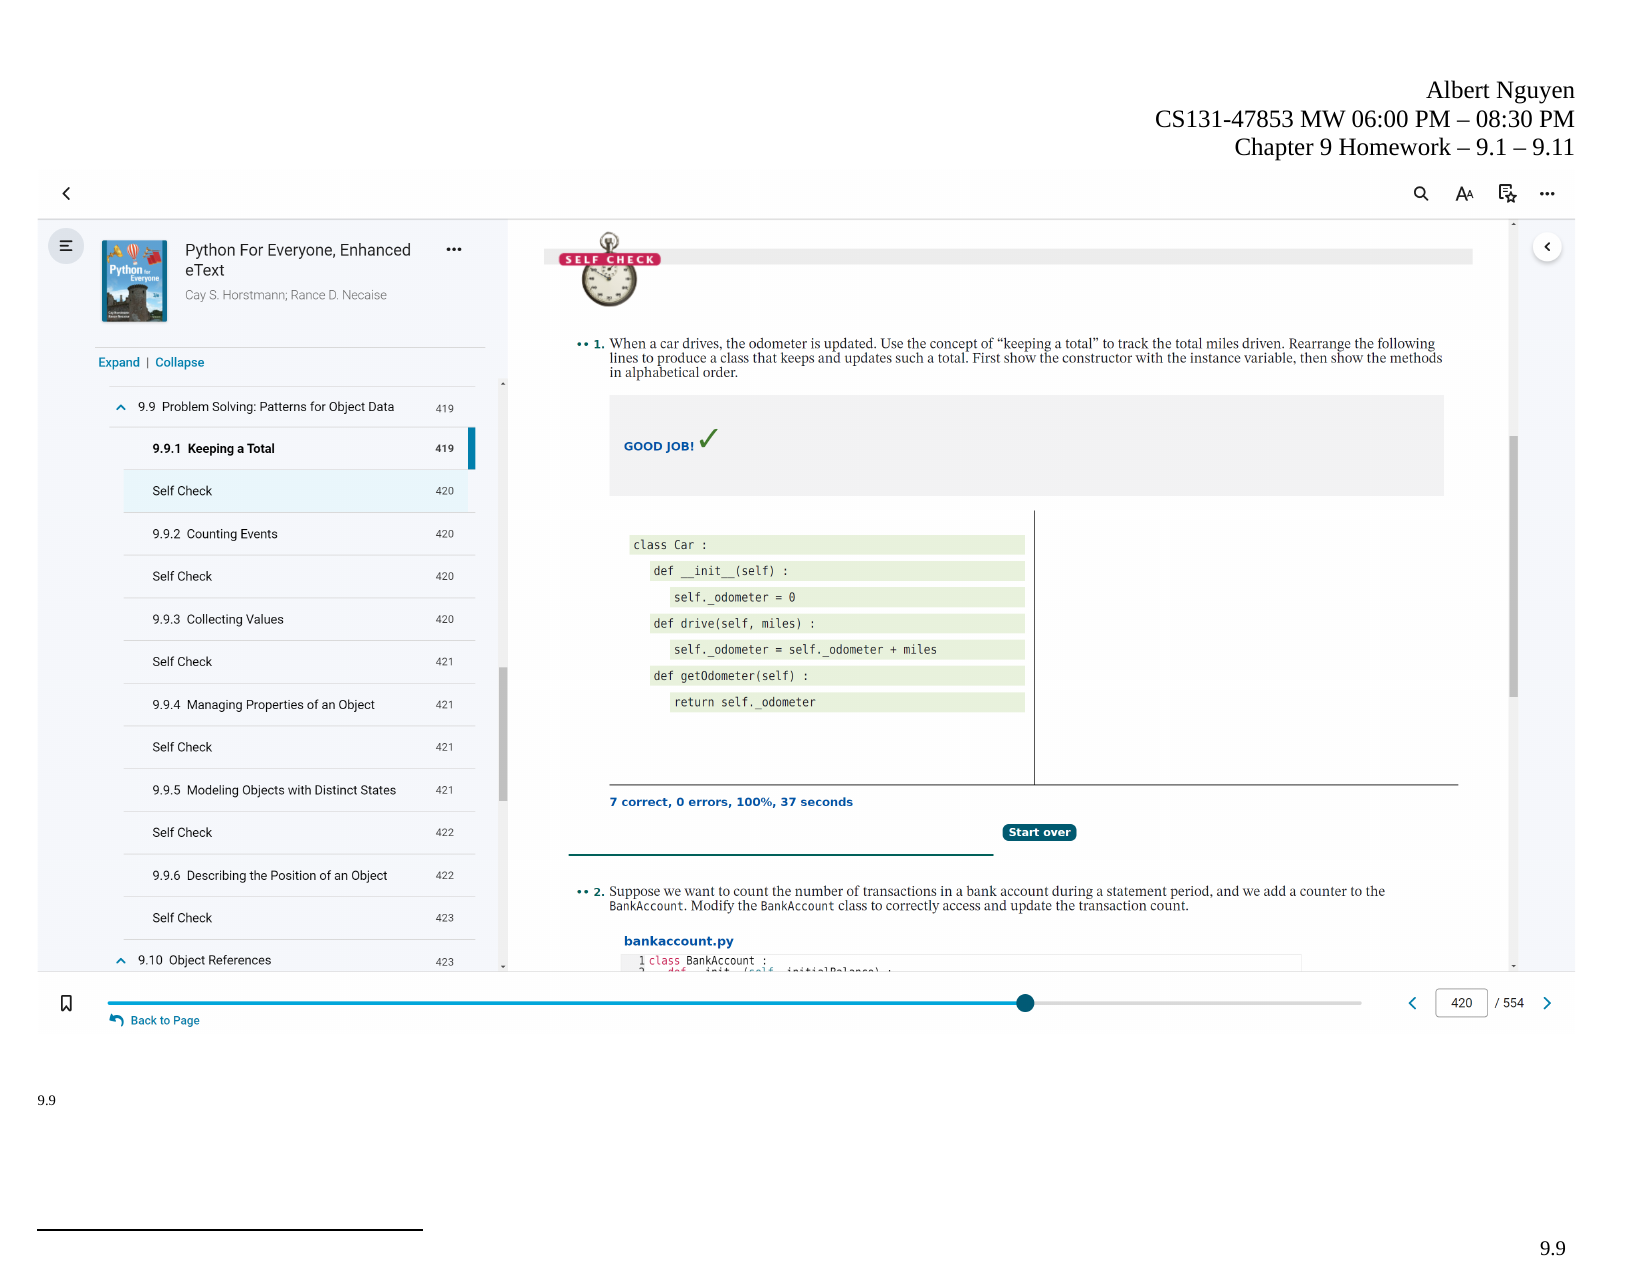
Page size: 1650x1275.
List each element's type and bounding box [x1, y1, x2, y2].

picture [37, 169, 1575, 1034]
